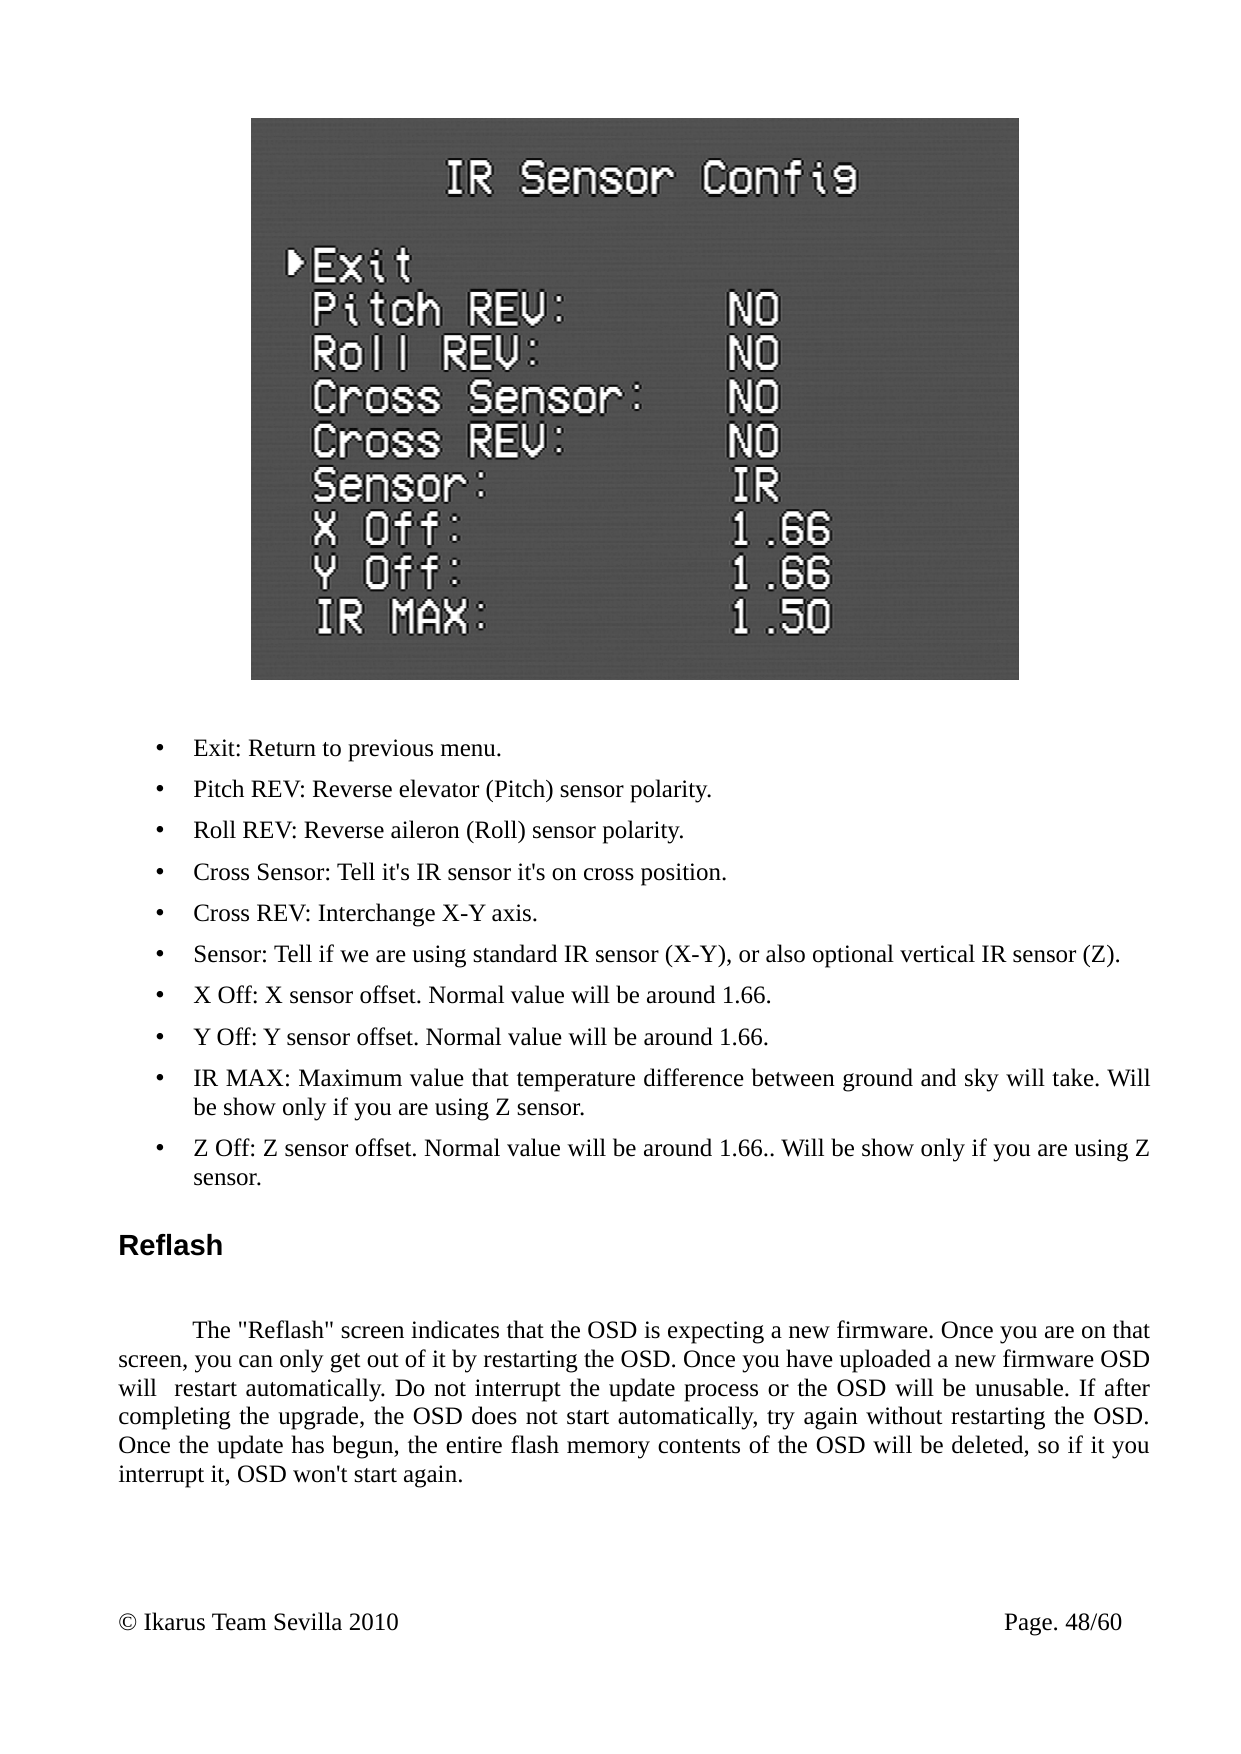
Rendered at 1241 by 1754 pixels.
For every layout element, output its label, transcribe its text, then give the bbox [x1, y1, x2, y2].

list Cross REV: Interchange X-Y axis. [156, 898, 1152, 927]
list X Off: X sensor offset. Normal value will be around 1.66. [156, 980, 1152, 1009]
list Pitch REV: Reverse elevator (Pitch) sensor polarity. [156, 774, 1152, 803]
list Sensor: Tell if we are using standard IR sensor (X-Y), or also optional vertical IR sensor (Z). [156, 939, 1152, 968]
list Exit: Return to previous menu. [156, 733, 1152, 762]
list Cross Sensor: Tell it's IR sensor it's on cross position. [156, 857, 1152, 885]
picture [251, 118, 1019, 680]
list Y Off: Y sensor offset. Normal value will be around 1.66. [156, 1022, 1152, 1050]
text The "Reflash" screen indicates that the OSD is expecting a new firmware. Once you are on that screen, you can only get out of it by restarting the OSD. Once you have uploaded a new firmware OSD will restart automatically. Do not interrupt the update process or the OSD will be unusable. If after completing the upgrade, the OSD does not start automatically, try again without restarting the OSD. Once the update has begun, the entire flash memory contents of the OSD will be deleted, so if it you interrupt it, OSD won't start again. [118, 1315, 1152, 1488]
list Roll REV: Reverse aileron (Roll) sensor polarity. [156, 815, 1152, 844]
list Z Off: Z sensor offset. Normal value will be around 1.66.. Will be show only if you are using Z sensor. [156, 1133, 1152, 1190]
subtitle Reflash [118, 1228, 1152, 1261]
list IR MAX: Maximum value that temperature difference between ground and sky will take. Will be show only if you are using Z sensor. [156, 1063, 1152, 1120]
